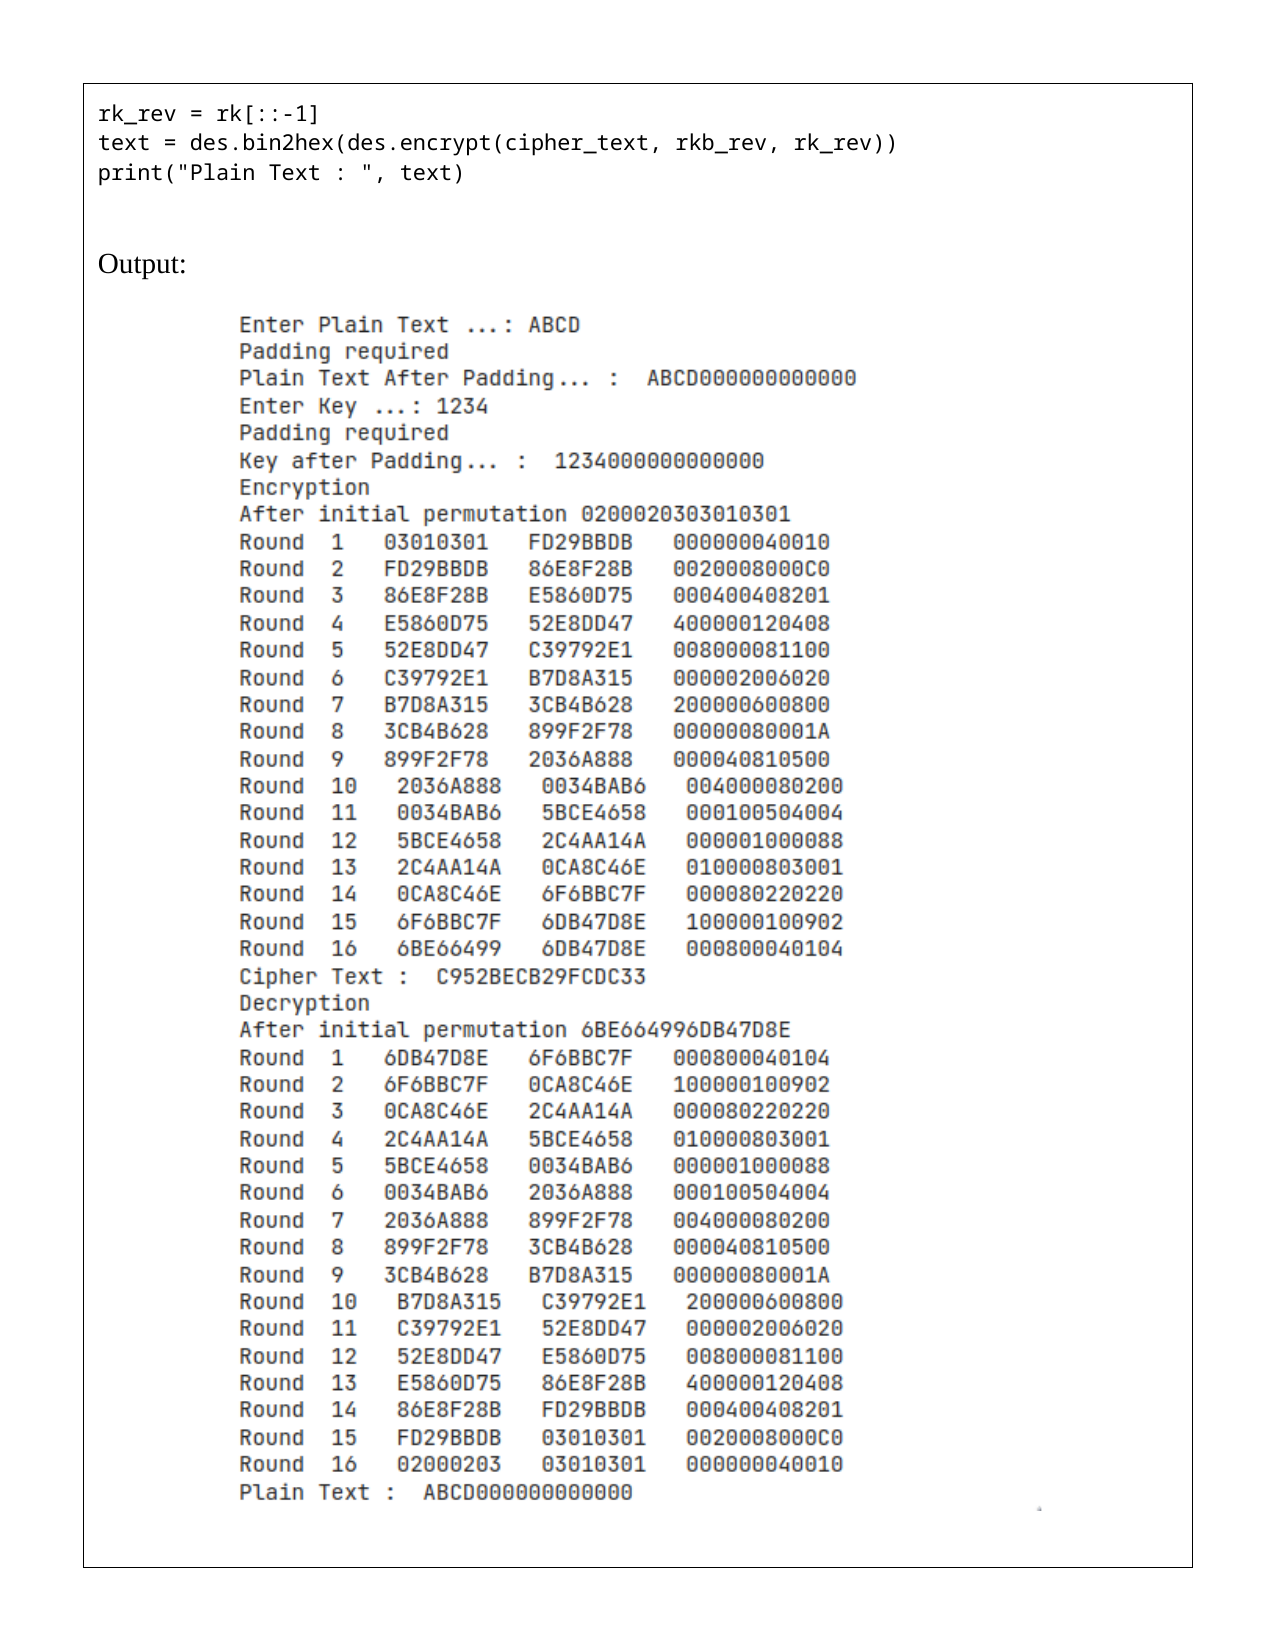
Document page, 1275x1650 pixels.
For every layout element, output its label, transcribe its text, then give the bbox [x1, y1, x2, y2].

picture [233, 306, 1042, 1511]
text text = des.bin2hex(des.encrypt(cipher_text, rkb_rev, rk_rev)) [98, 127, 1177, 157]
text print("Plain Text : ", text) [98, 157, 1177, 187]
text rk_rev = rk[::-1] [98, 98, 1177, 127]
text Output: [98, 246, 1177, 280]
